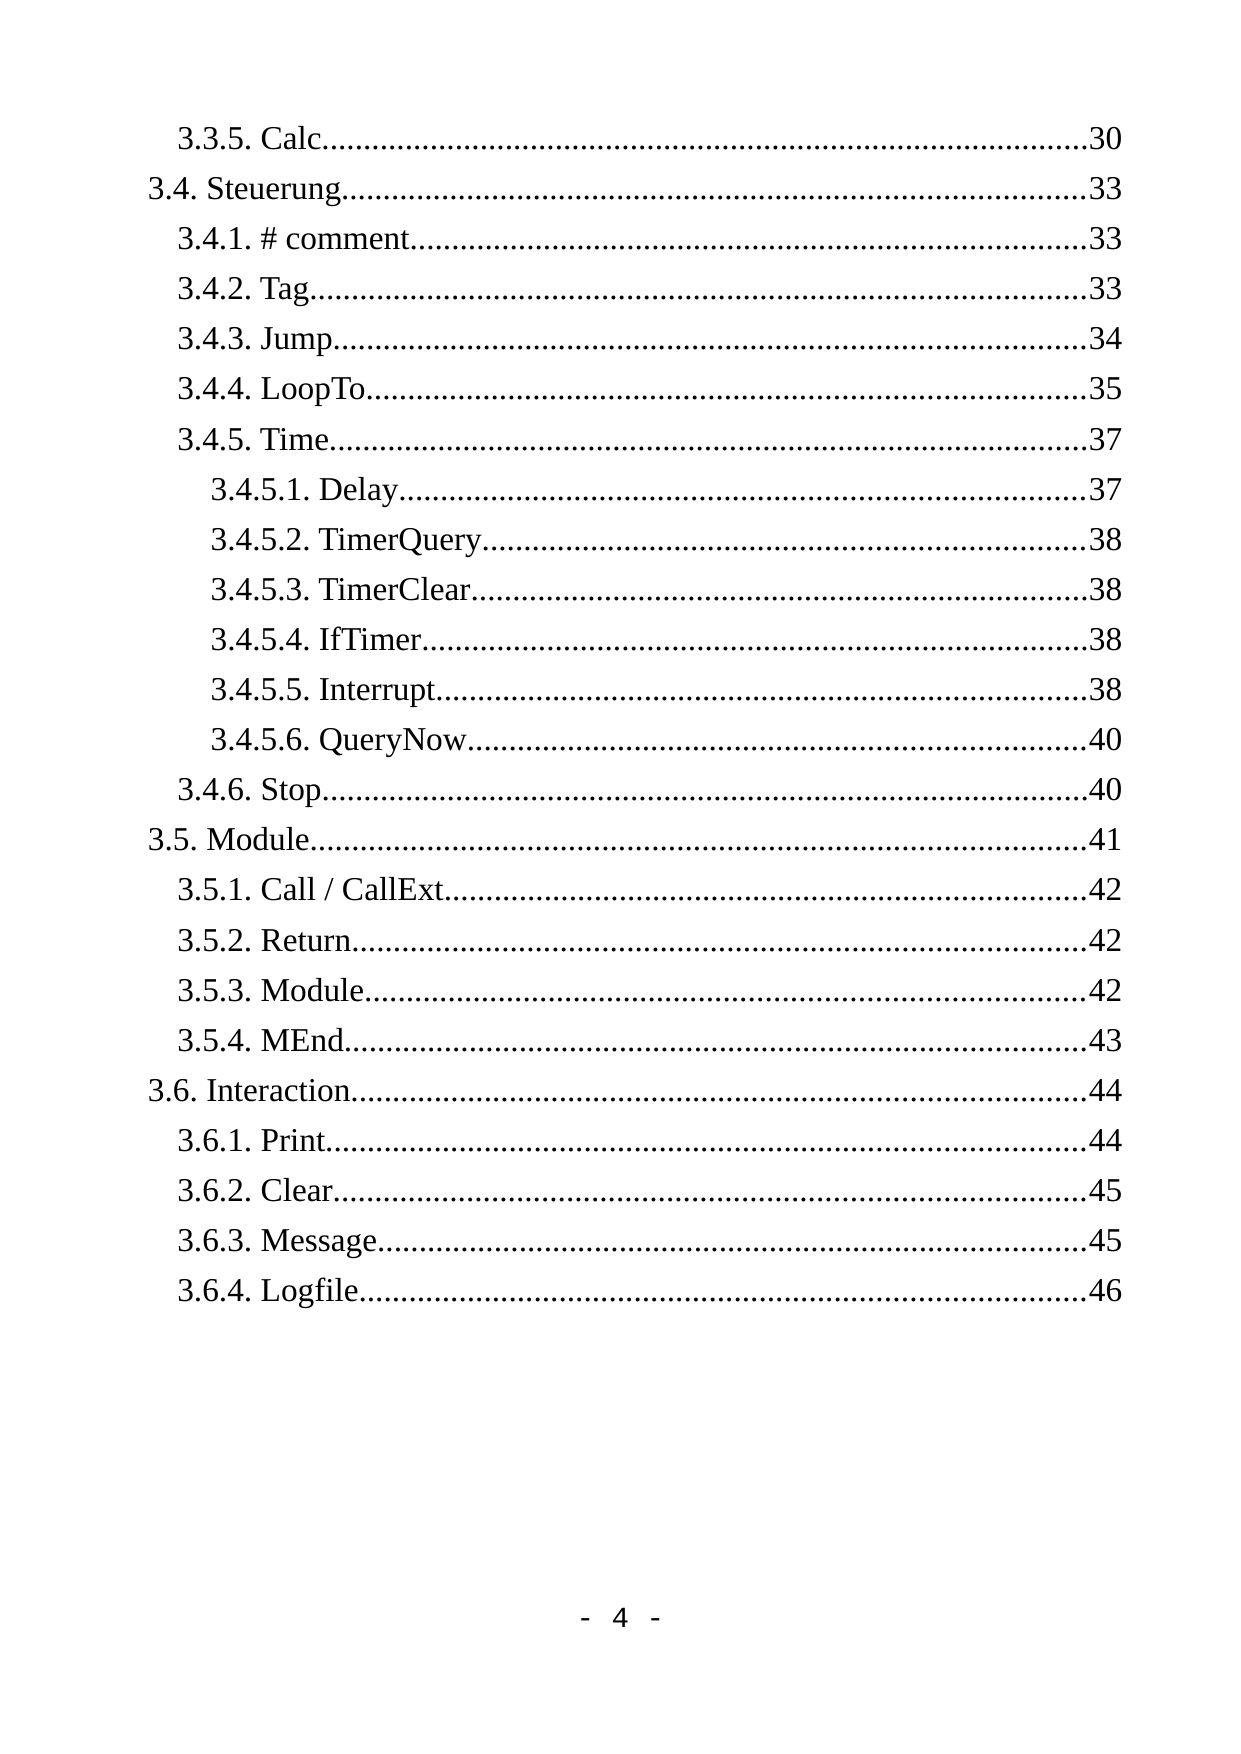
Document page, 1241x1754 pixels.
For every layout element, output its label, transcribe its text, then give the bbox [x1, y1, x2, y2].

text 3.4.6. Stop 40 [177, 769, 1122, 808]
text 3.3.5. Calc 30 [177, 118, 1122, 156]
text 3.6. Interaction 44 [148, 1070, 1122, 1108]
text 3.4.5.6. QueryNow 40 [177, 719, 1122, 758]
text 3.5. Module 41 [148, 819, 1122, 858]
text 3.4.3. Jump 34 [177, 318, 1122, 357]
text 3.4.5.5. Interrupt 38 [177, 669, 1122, 708]
text 3.6.3. Message 45 [177, 1220, 1122, 1259]
text 3.4.5.1. Delay 37 [177, 469, 1122, 507]
text 3.4. Steuerung 33 [148, 168, 1122, 207]
text 3.5.1. Call / CallExt 42 [177, 870, 1122, 908]
text 3.5.3. Module 42 [177, 970, 1122, 1008]
text 3.4.5.2. TimerQuery 38 [177, 519, 1122, 557]
text 3.5.4. MEnd 43 [177, 1020, 1122, 1058]
text 3.5.2. Return 42 [177, 920, 1122, 958]
text 3.4.5. Time 37 [177, 419, 1122, 457]
text 3.4.5.4. IfTimer 38 [177, 619, 1122, 657]
text 3.4.2. Tag 33 [177, 268, 1122, 307]
text 3.6.2. Clear 45 [177, 1170, 1122, 1209]
text 3.6.1. Print 44 [177, 1120, 1122, 1158]
text 3.4.1. # comment 33 [177, 218, 1122, 257]
text 3.6.4. Logfile 46 [177, 1271, 1122, 1309]
text 3.4.4. LoopTo 35 [177, 369, 1122, 407]
text 3.4.5.3. TimerClear 38 [177, 569, 1122, 607]
